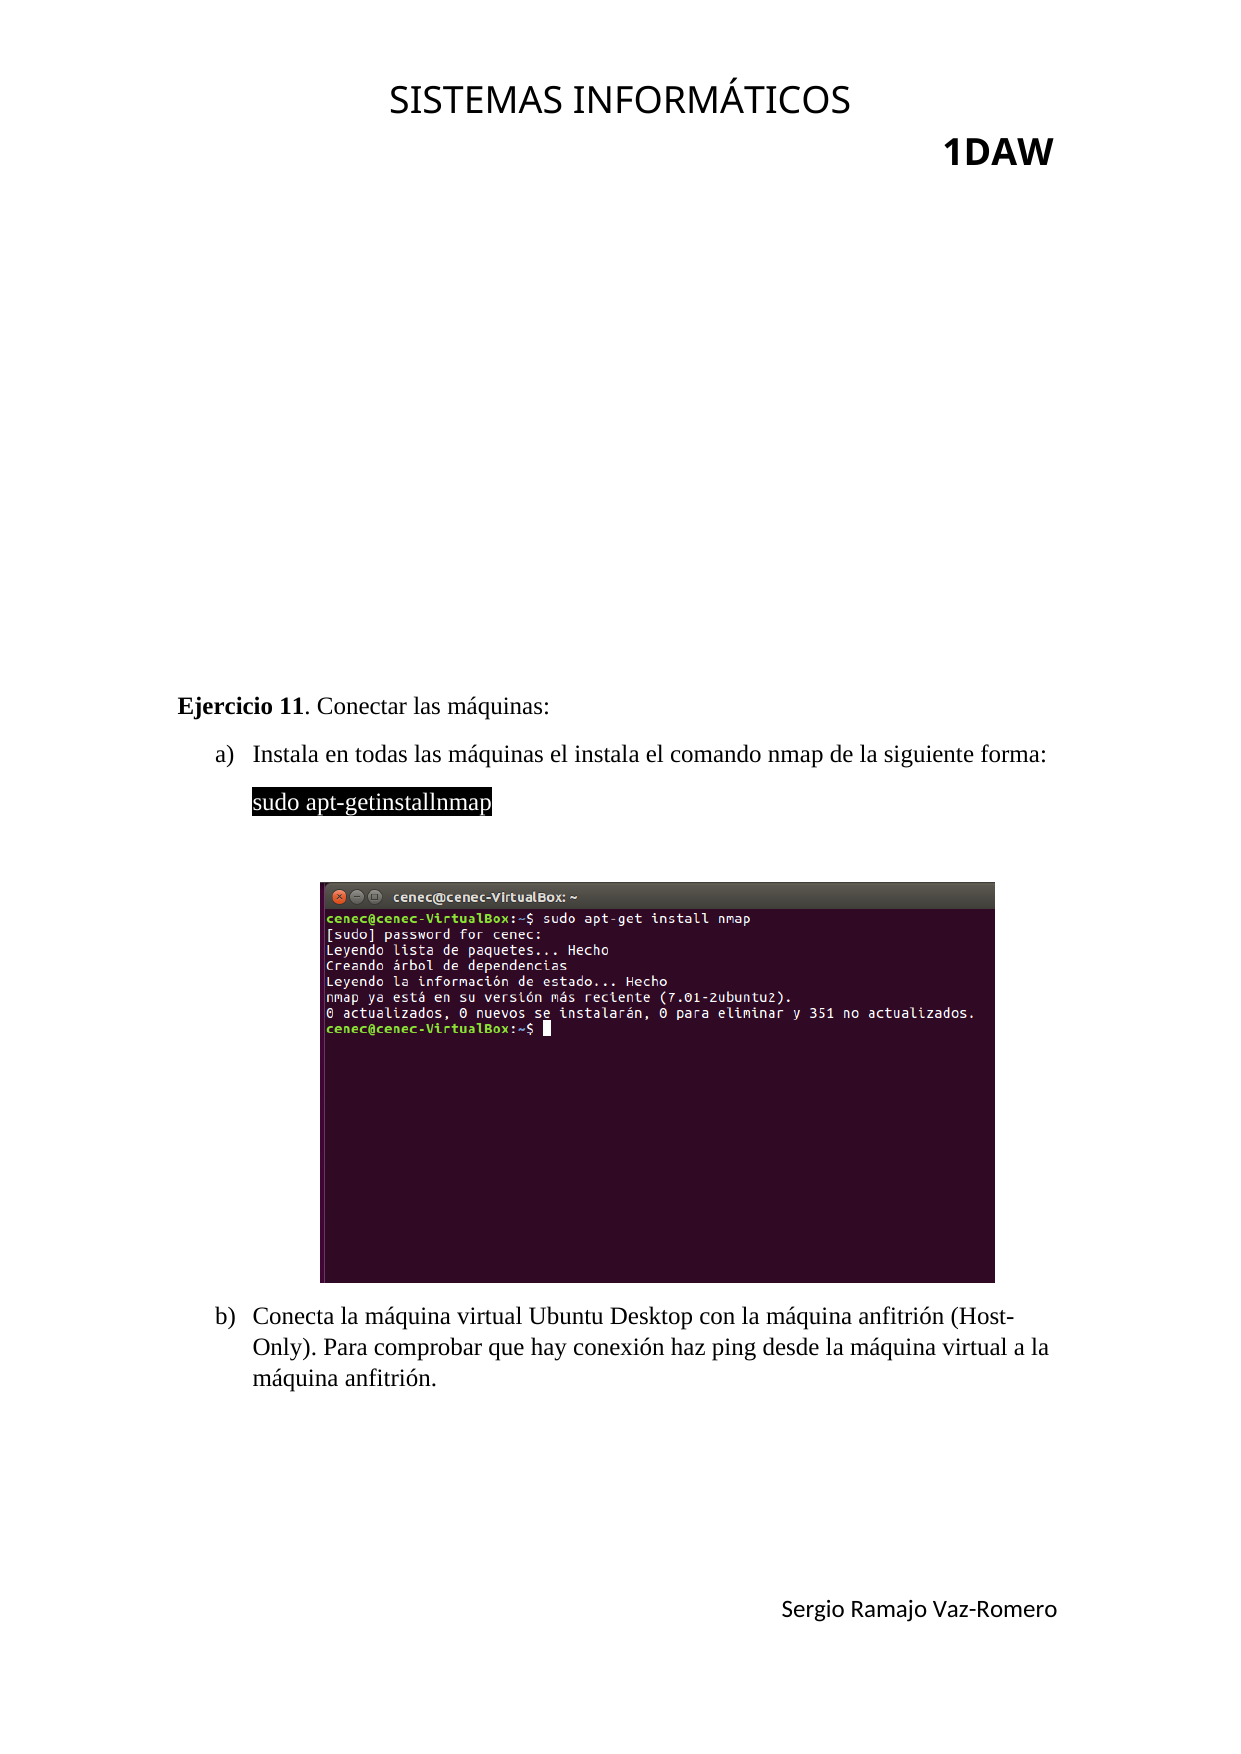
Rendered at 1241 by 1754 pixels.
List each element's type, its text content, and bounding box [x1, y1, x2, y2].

text Ejercicio 11. Conectar las máquinas: [177, 691, 1063, 720]
list sudo apt-getinstallnmap [252, 787, 1063, 816]
picture [320, 882, 995, 1283]
list Instala en todas las máquinas el instala el comando nmap de la siguiente forma: [215, 739, 1063, 768]
list Conecta la máquina virtual Ubuntu Desktop con la máquina anfitrión (Host-Only). Para comprobar que hay conexión haz ping desde la máquina virtual a la máquina anfitrión. [215, 1301, 1063, 1392]
